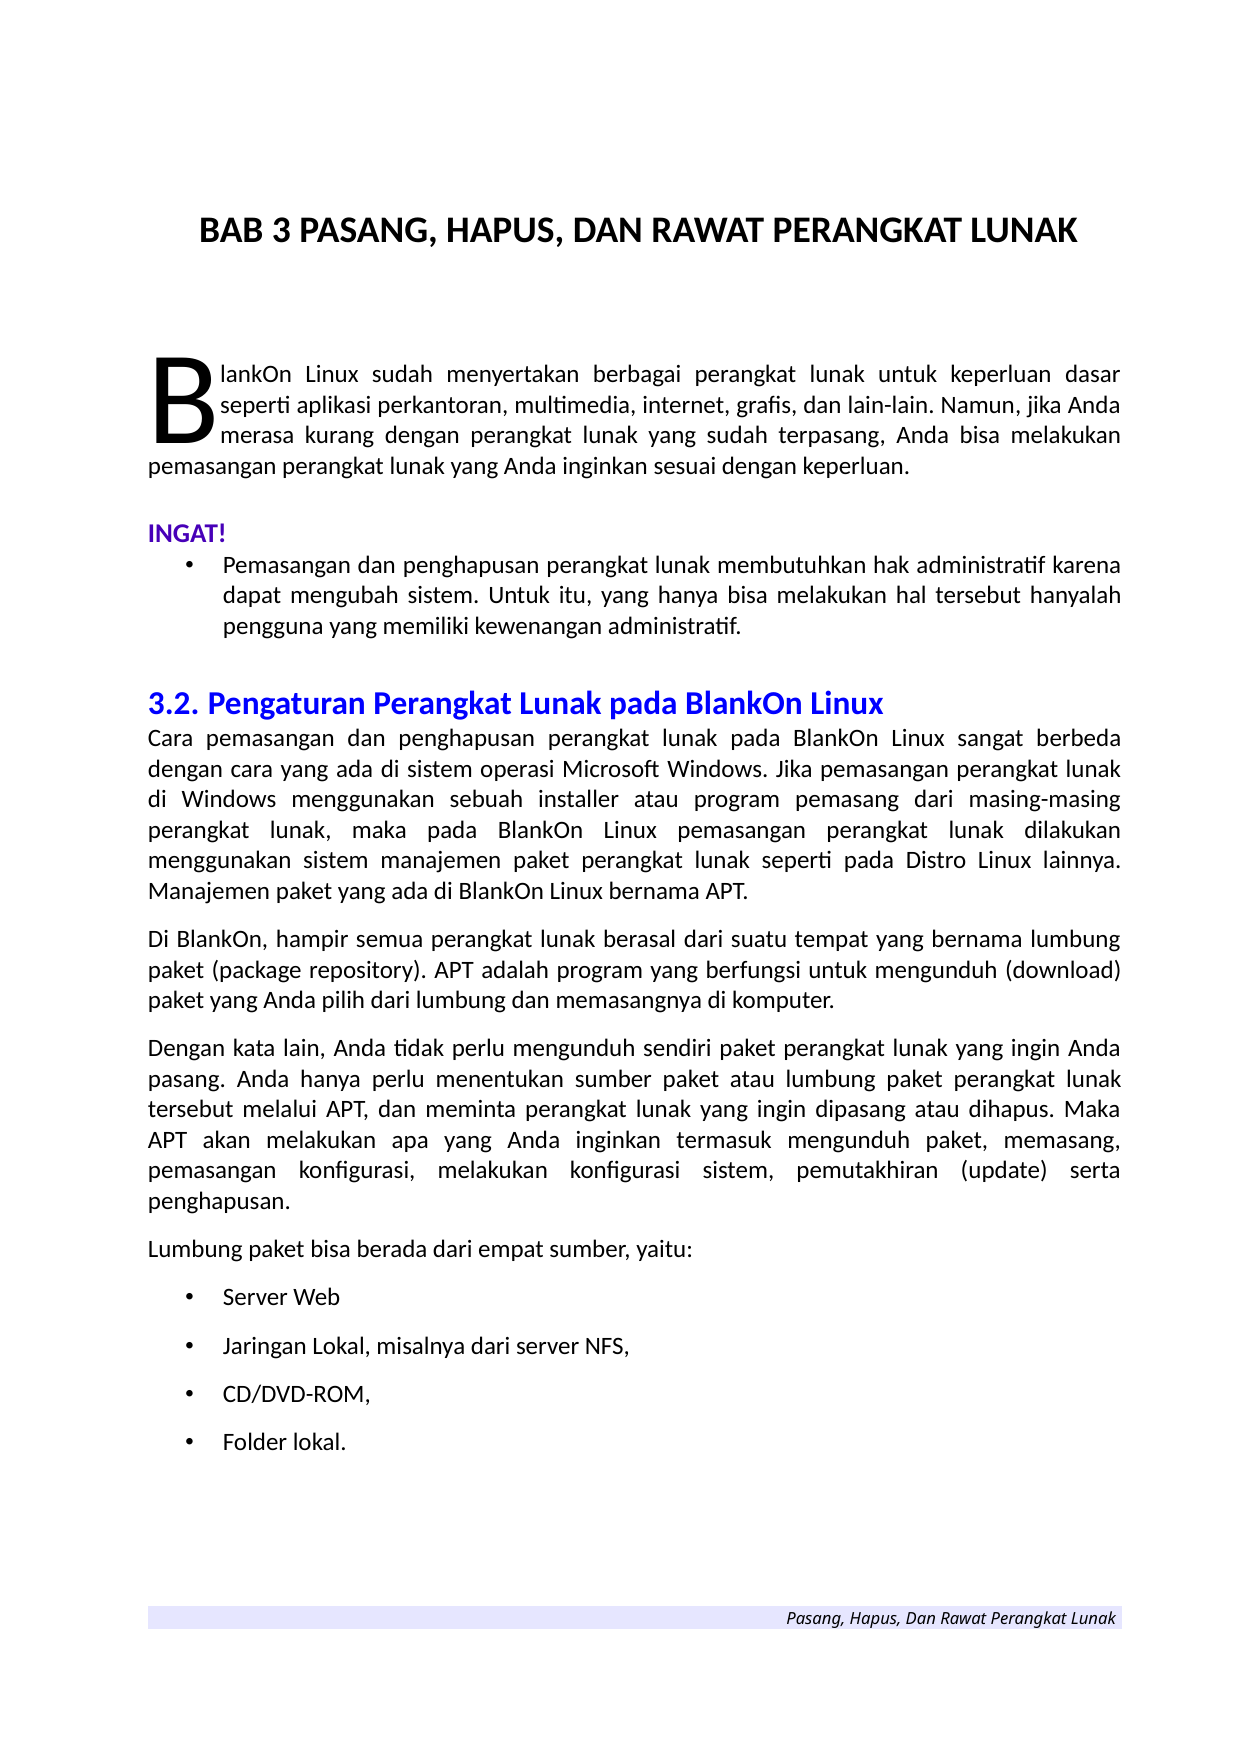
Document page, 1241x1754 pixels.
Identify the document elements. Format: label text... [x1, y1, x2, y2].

list CD/DVD-ROM, [185, 1378, 1122, 1408]
list Jaringan Lokal, misalnya dari server NFS, [185, 1330, 1122, 1360]
text Dengan kata lain, Anda tidak perlu mengunduh sendiri paket perangkat lunak yang ingin Anda pasang. Anda hanya perlu menentukan sumber paket atau lumbung paket perangkat lunak tersebut melalui APT, dan meminta perangkat lunak yang ingin dipasang atau dihapus. Maka APT akan melakukan apa yang Anda inginkan termasuk mengunduh paket, memasang, pemasangan konfigurasi, melakukan konfigurasi sistem, pemutakhiran (update) serta penghapusan. [148, 1032, 1122, 1216]
text Lumbung paket bisa berada dari empat sumber, yaitu: [148, 1233, 1122, 1264]
list Server Web [185, 1282, 1122, 1312]
text Cara pemasangan dan penghapusan perangkat lunak pada BlankOn Linux sangat berbeda dengan cara yang ada di sistem operasi Microsoft Windows. Jika pemasangan perangkat lunak di Windows menggunakan sebuah installer atau program pemasang dari masing-masing perangkat lunak, maka pada BlankOn Linux pemasangan perangkat lunak dilakukan menggunakan sistem manajemen paket perangkat lunak seperti pada Distro Linux lainnya. Manajemen paket yang ada di BlankOn Linux bernama APT. [148, 722, 1122, 906]
subtitle Pengaturan Perangkat Lunak pada BlankOn Linux [148, 682, 1122, 722]
list Folder lokal. [185, 1426, 1122, 1457]
list Pemasangan dan penghapusan perangkat lunak membutuhkan hak administratif karena dapat mengubah sistem. Untuk itu, yang hanya bisa melakukan hal tersebut hanyalah pengguna yang memiliki kewenangan administratif. [185, 549, 1122, 640]
text Di BlankOn, hampir semua perangkat lunak berasal dari suatu tempat yang bernama lumbung paket (package repository). APT adalah program yang berfungsi untuk mengunduh (download) paket yang Anda pilih dari lumbung dan memasangnya di komputer. [148, 923, 1122, 1015]
text BlankOn Linux sudah menyertakan berbagai perangkat lunak untuk keperluan dasar seperti aplikasi perkantoran, multimedia, internet, grafis, dan lain-lain. Namun, jika Anda merasa kurang dengan perangkat lunak yang sudah terpasang, Anda bisa melakukan pemasangan perangkat lunak yang Anda inginkan sesuai dengan keperluan. [148, 358, 1122, 480]
subtitle INGAT! [148, 516, 1122, 549]
subtitle Pasang, Hapus, Dan rawat Perangkat Lunak [148, 206, 1087, 252]
